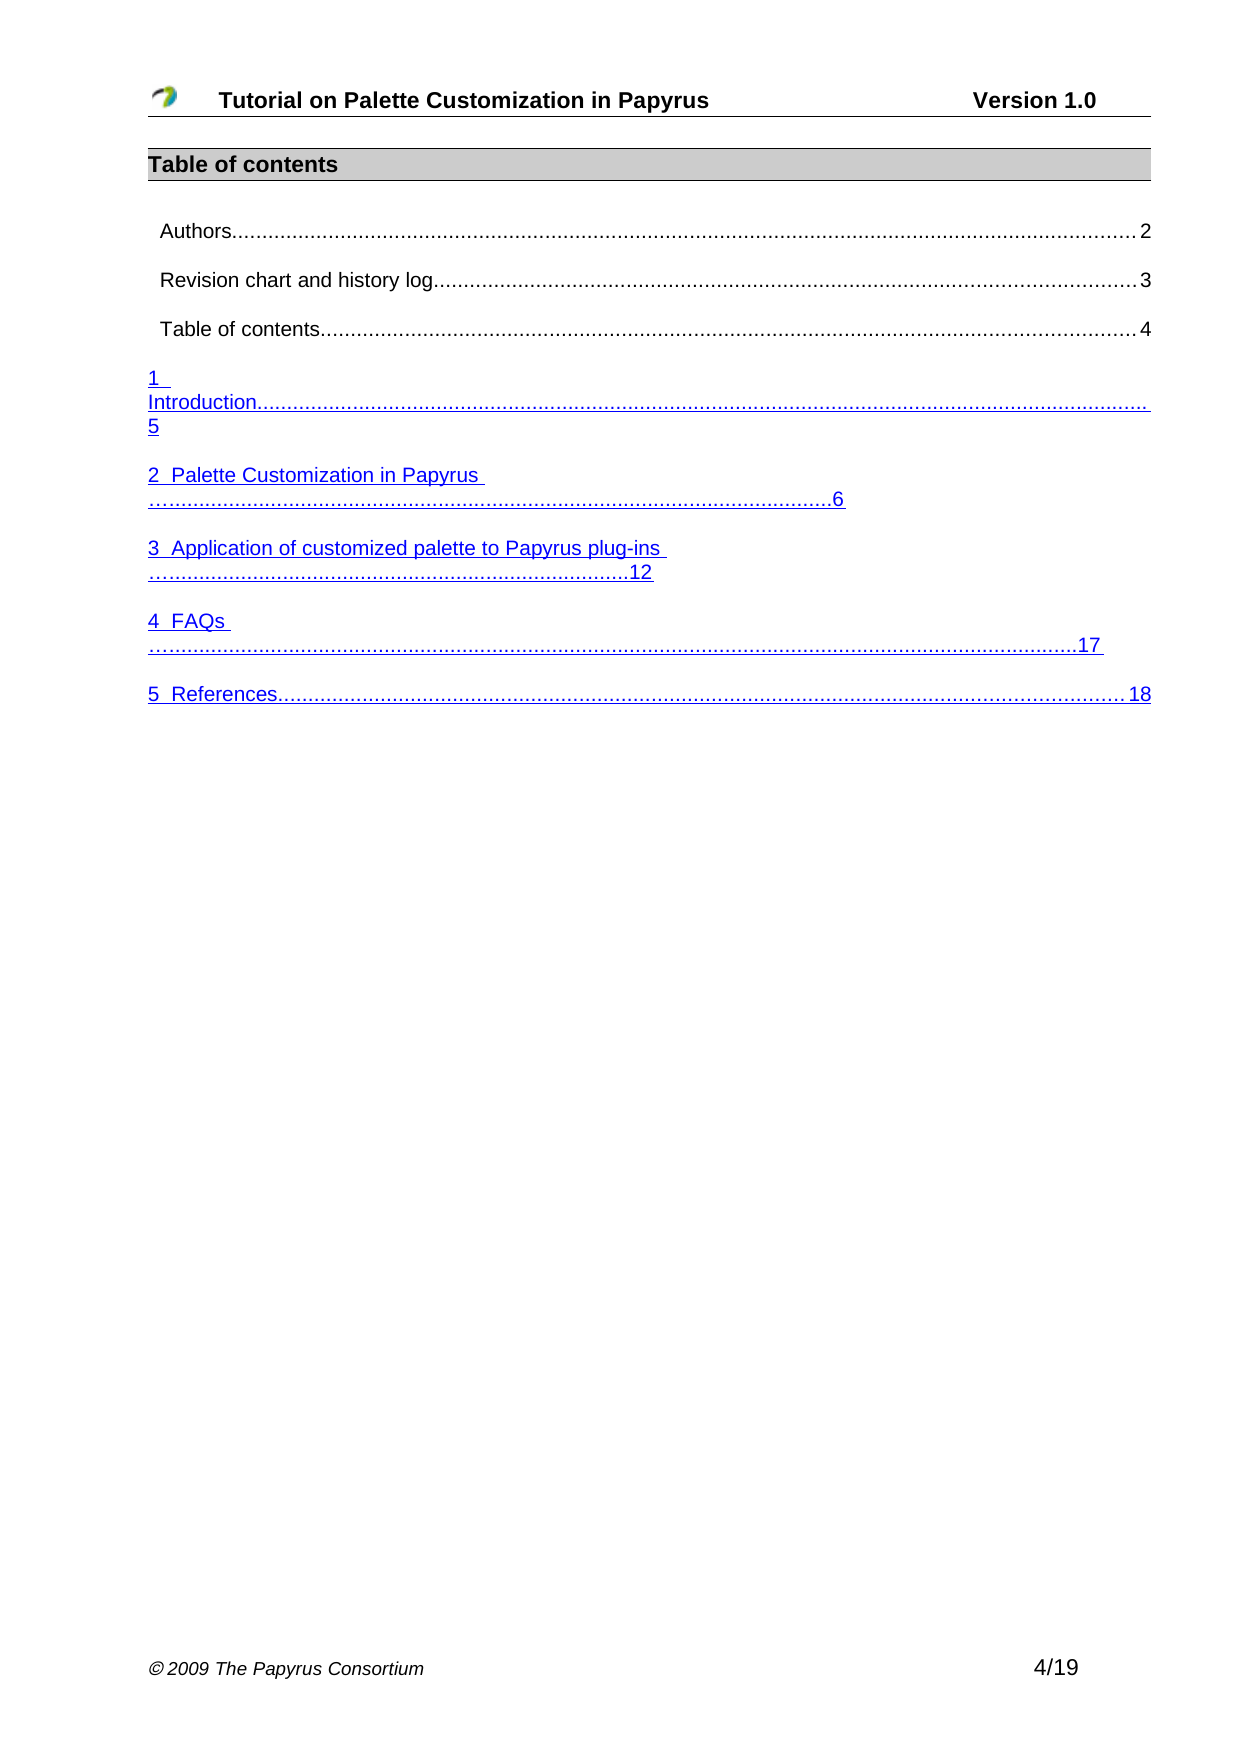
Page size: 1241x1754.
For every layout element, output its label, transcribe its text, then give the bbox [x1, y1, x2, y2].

text Revision chart and history log 3 [148, 268, 1151, 292]
text 2 Palette Customization in Papyrus …...............................................................................................................6 [148, 463, 1151, 511]
text 4 FAQs …........................................................................................................................................................17 [148, 609, 1151, 657]
subtitle Table of contents [148, 149, 1151, 180]
text 3 Application of customized palette to Papyrus plug-ins ….............................................................................12 [148, 536, 1151, 584]
text 1 Introduction..................................................................................................................................................... [148, 366, 1151, 411]
picture [152, 84, 177, 110]
text Table of contents 4 [148, 317, 1151, 341]
text 5 References 18 [148, 682, 1151, 703]
text 5 [148, 412, 1151, 438]
text Authors 2 [148, 218, 1151, 243]
